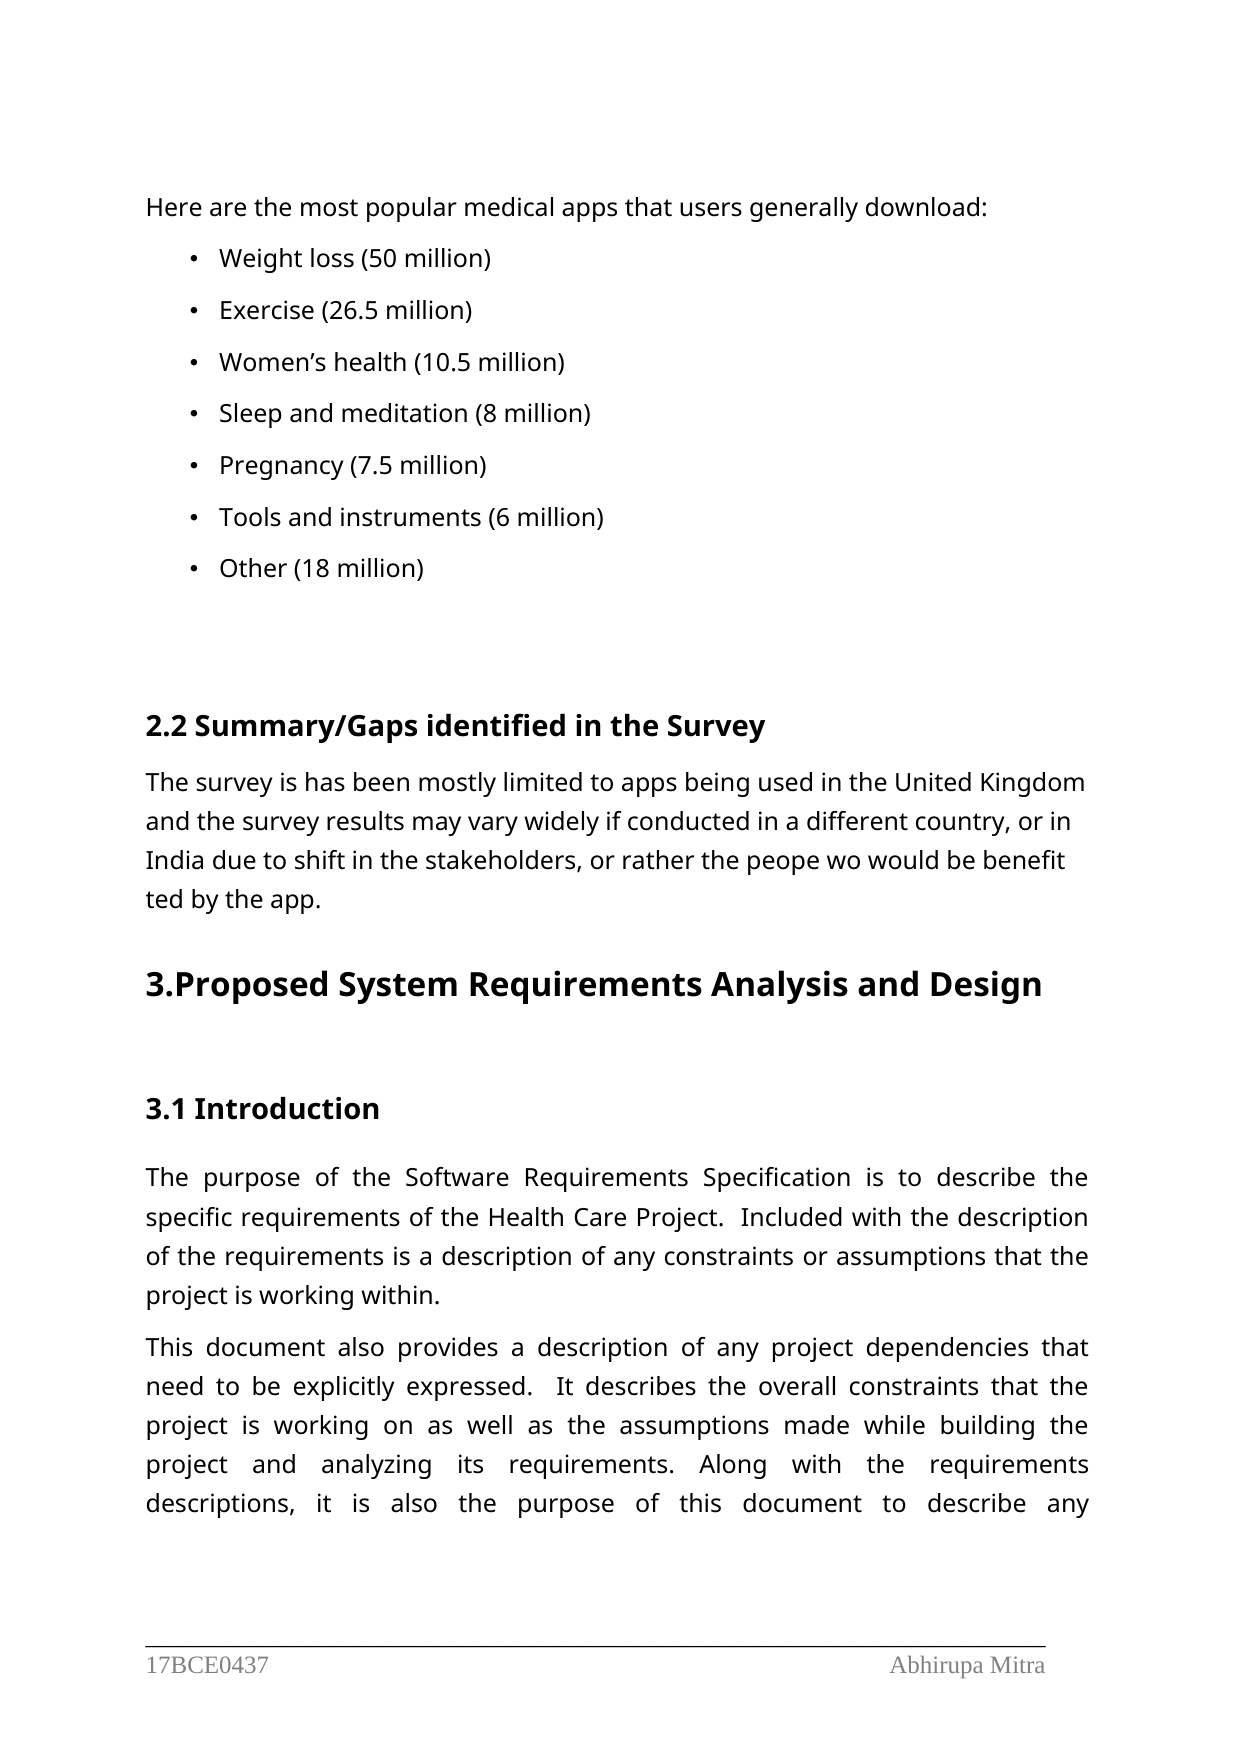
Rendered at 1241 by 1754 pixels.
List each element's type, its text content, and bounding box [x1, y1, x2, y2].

list Exercise (26.5 million) [189, 292, 1090, 327]
list Weight loss (50 million) [189, 241, 1090, 275]
list The survey is has been mostly limited to apps being used in the United Kingdom and the survey results may vary widely if conducted in a different country, or in India due to shift in the stakeholders, or rather the peope wo would be benefit ted by the app. [145, 764, 1090, 916]
list 3.1 Introduction [145, 1088, 1126, 1128]
list Other (18 million) [189, 551, 1090, 585]
list 2.2 Summary/Gaps identified in the Survey [145, 705, 1090, 745]
list 3.Proposed System Requirements Analysis and Design [145, 960, 1090, 1006]
list Sleep and meditation (8 million) [189, 396, 1090, 430]
list Pregnancy (7.5 million) [189, 447, 1090, 482]
text This document also provides a description of any project dependencies that need to be explicitly expressed. It describes the overall constraints that the project is working on as well as the assumptions made while building the project and analyzing its requirements. Along with the requirements descriptions, it is also the purpose of this document to describe any [145, 1329, 1090, 1520]
list Women’s health (10.5 million) [189, 344, 1090, 378]
text Here are the most popular medical apps that users generally download: [145, 189, 1090, 223]
text The purpose of the Software Requirements Specification is to describe the specific requirements of the Health Care Project. Included with the description of the requirements is a description of any constraints or assumptions that the project is working within. [145, 1160, 1090, 1312]
list Tools and instruments (6 million) [189, 499, 1090, 533]
